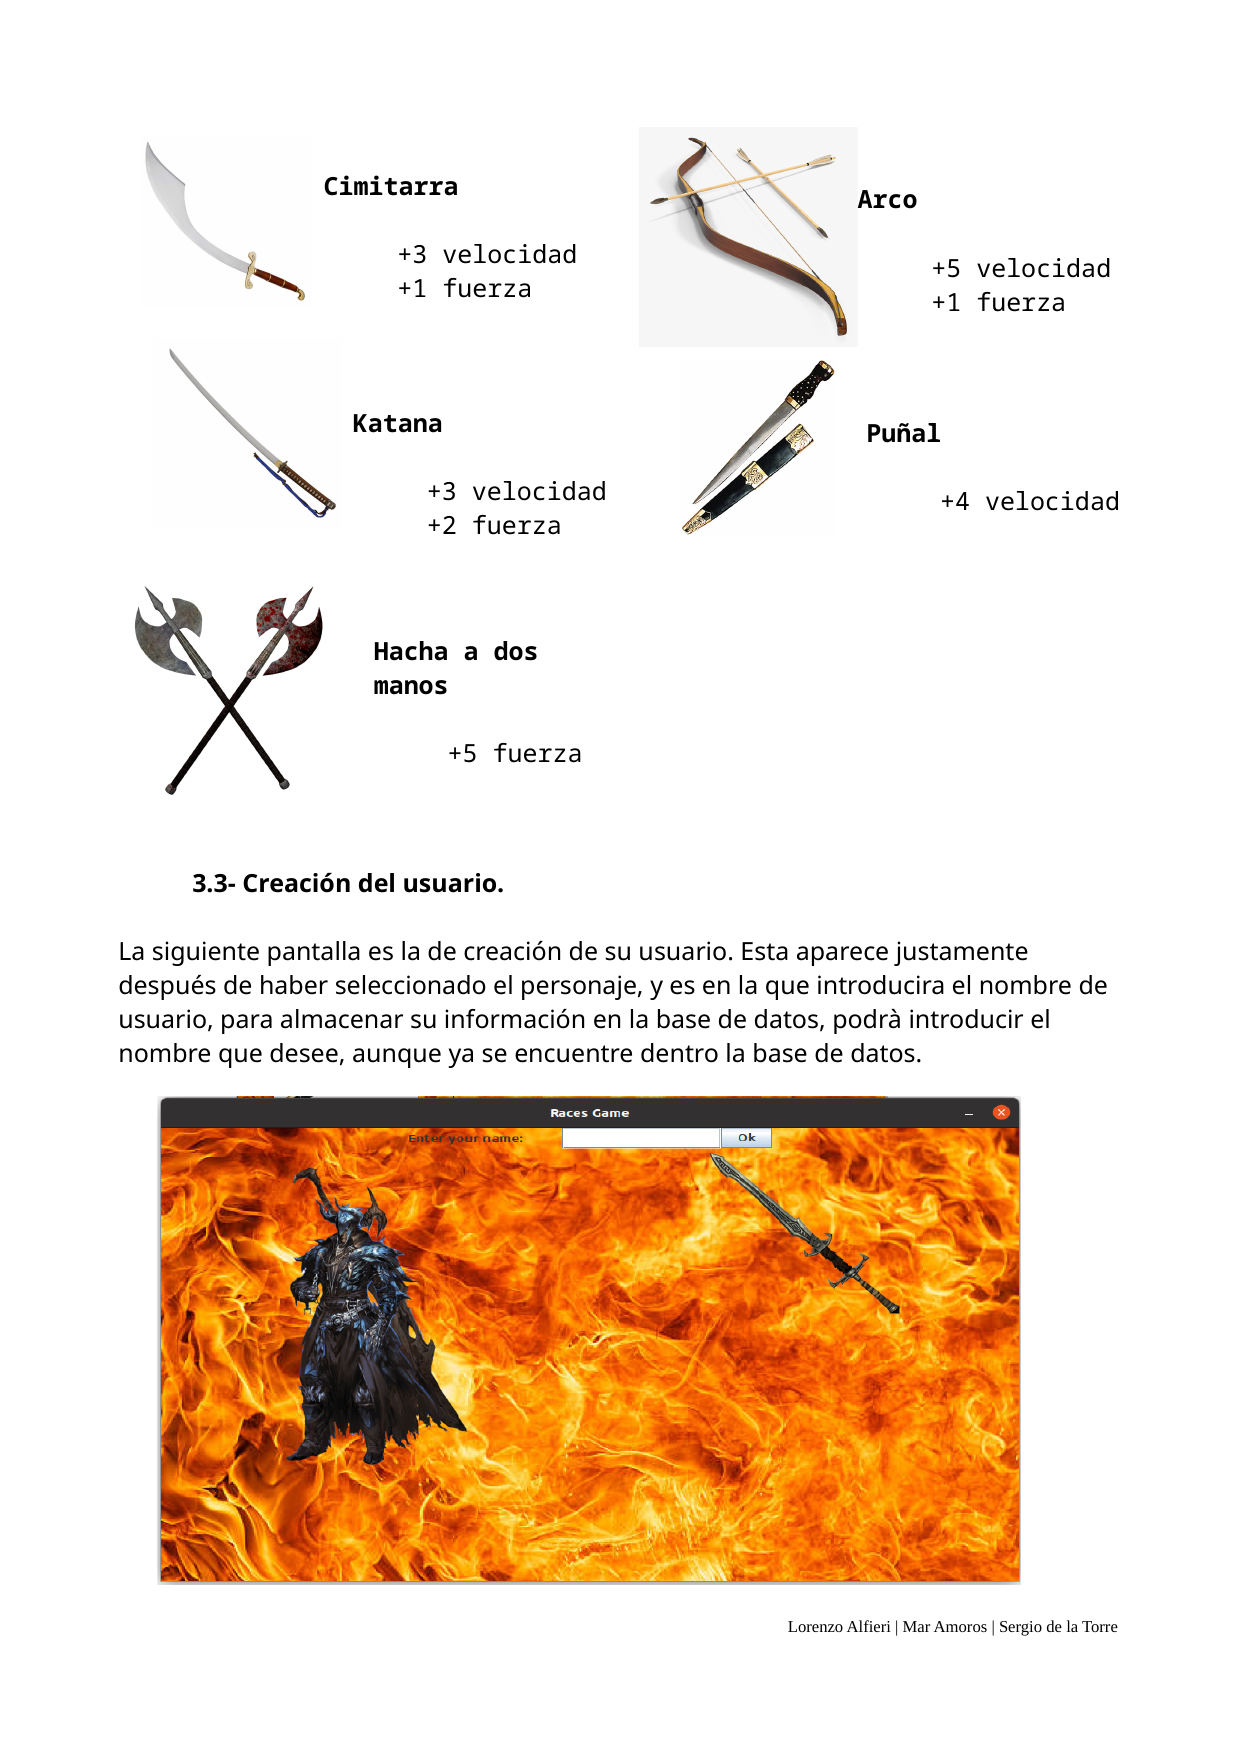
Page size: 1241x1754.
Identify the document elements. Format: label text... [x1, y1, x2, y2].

picture [157, 1096, 1021, 1585]
picture [123, 585, 334, 796]
text 3.3- Creación del usuario. [118, 866, 1122, 900]
text La siguiente pantalla es la de creación de su usuario. Esta aparece justamente después de haber seleccionado el personaje, y es en la que introducira el nombre de usuario, para almacenar su información en la base de datos, podrà introducir el nombre que desee, aunque ya se encuentre dentro la base de datos. [118, 934, 1122, 1070]
picture [140, 135, 311, 307]
picture [152, 338, 342, 528]
picture [638, 127, 858, 347]
picture [681, 359, 836, 536]
